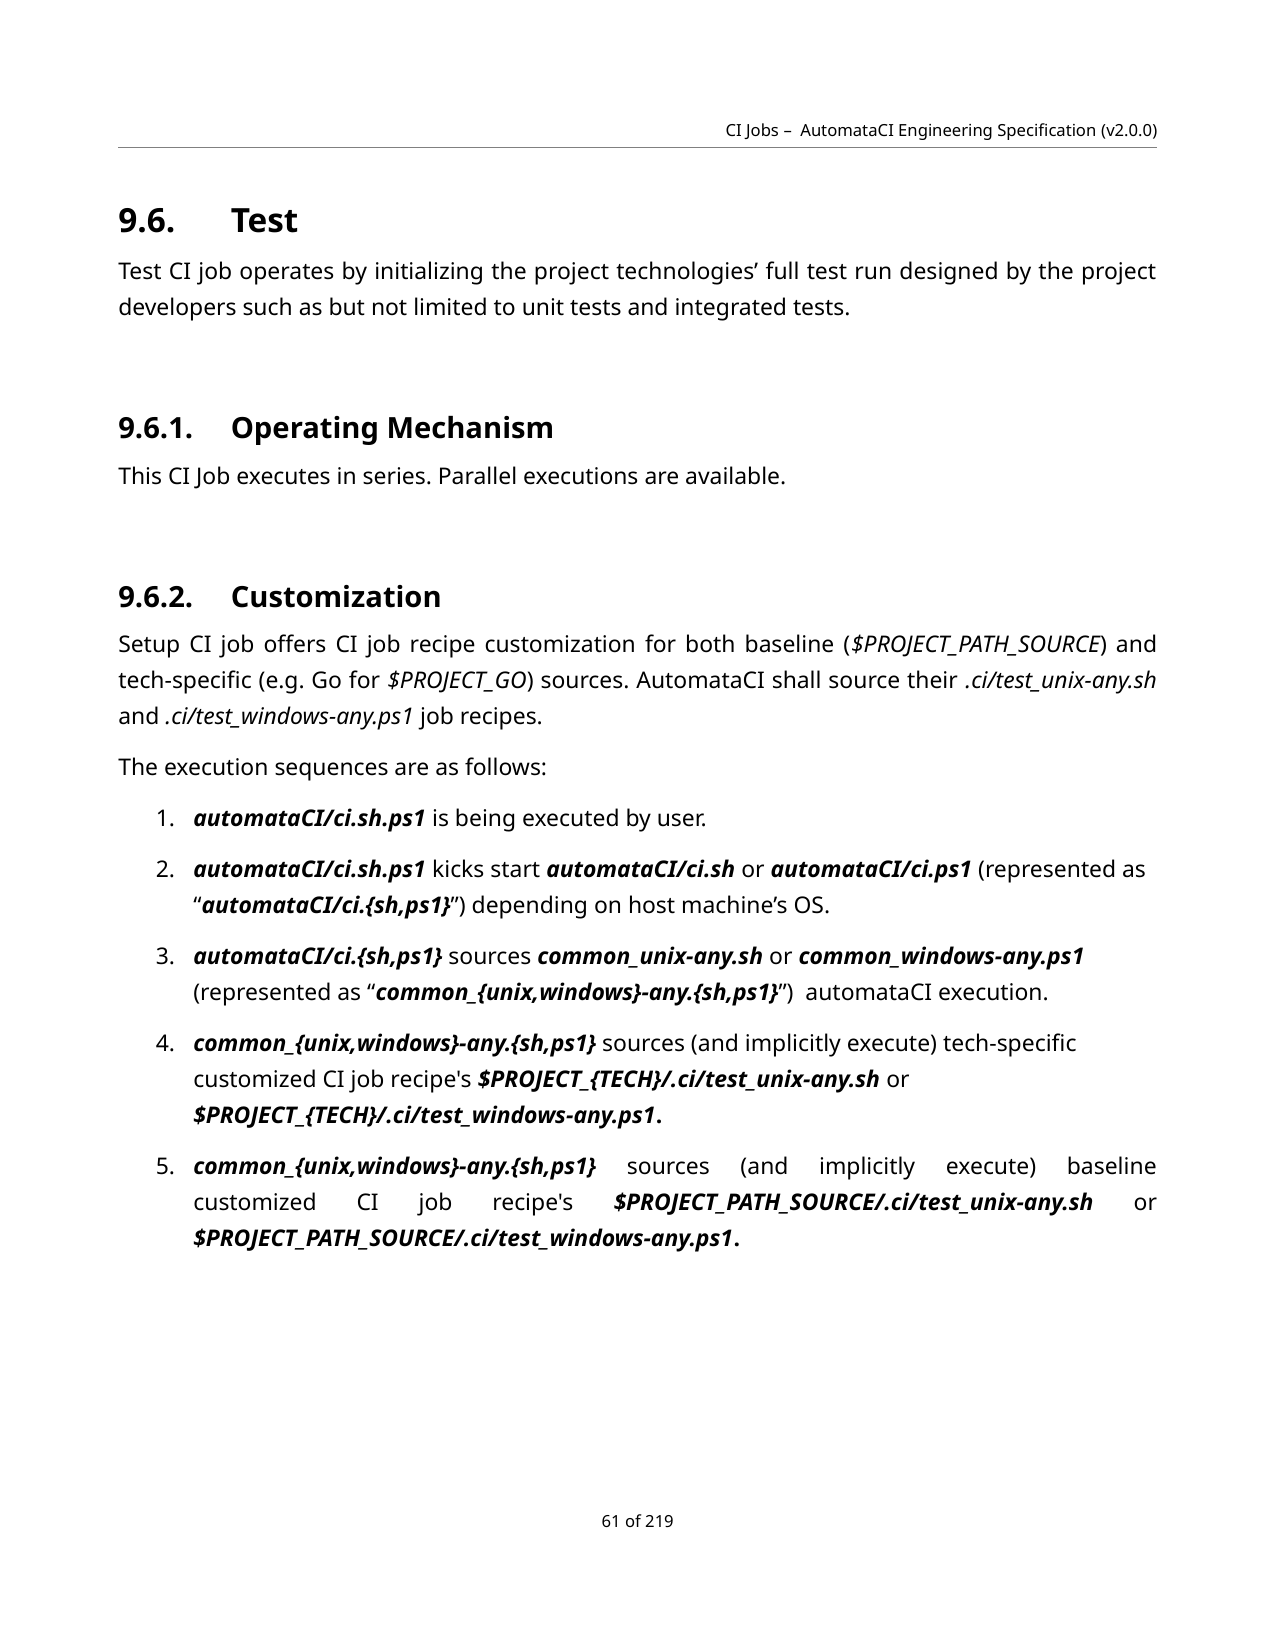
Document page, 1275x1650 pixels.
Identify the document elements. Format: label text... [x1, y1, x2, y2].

list automataCI/ci.{sh,ps1} sources common_unix-any.sh or common_windows-any.ps1 (represented as “common_{unix,windows}-any.{sh,ps1}”) automataCI execution. [156, 940, 1157, 1007]
text This CI Job executes in series. Parallel executions are available. [118, 460, 1157, 491]
text Test CI job operates by initializing the project technologies’ full test run designed by the project developers such as but not limited to unit tests and integrated tests. [118, 255, 1157, 322]
text Setup CI job offers CI job recipe customization for both baseline ($PROJECT_PATH_SOURCE) and tech-specific (e.g. Go for $PROJECT_GO) sources. AutomataCI shall source their .ci/test_unix-any.sh and .ci/test_windows-any.ps1 job recipes. [118, 628, 1157, 731]
subtitle Customization [118, 576, 1157, 616]
subtitle Operating Mechanism [118, 407, 1157, 447]
text The execution sequences are as follows: [118, 751, 1157, 782]
list common_{unix,windows}-any.{sh,ps1} sources (and implicitly execute) tech-specific customized CI job recipe's $PROJECT_{TECH}/.ci/test_unix-any.sh or $PROJECT_{TECH}/.ci/test_windows-any.ps1. [156, 1027, 1157, 1130]
subtitle Test [118, 197, 1157, 243]
list common_{unix,windows}-any.{sh,ps1} sources (and implicitly execute) baseline customized CI job recipe's $PROJECT_PATH_SOURCE/.ci/test_unix-any.sh or $PROJECT_PATH_SOURCE/.ci/test_windows-any.ps1. [156, 1149, 1157, 1253]
list automataCI/ci.sh.ps1 is being executed by user. [156, 802, 1157, 833]
list automataCI/ci.sh.ps1 kicks start automataCI/ci.sh or automataCI/ci.ps1 (represented as “automataCI/ci.{sh,ps1}”) depending on host machine’s OS. [156, 853, 1157, 920]
